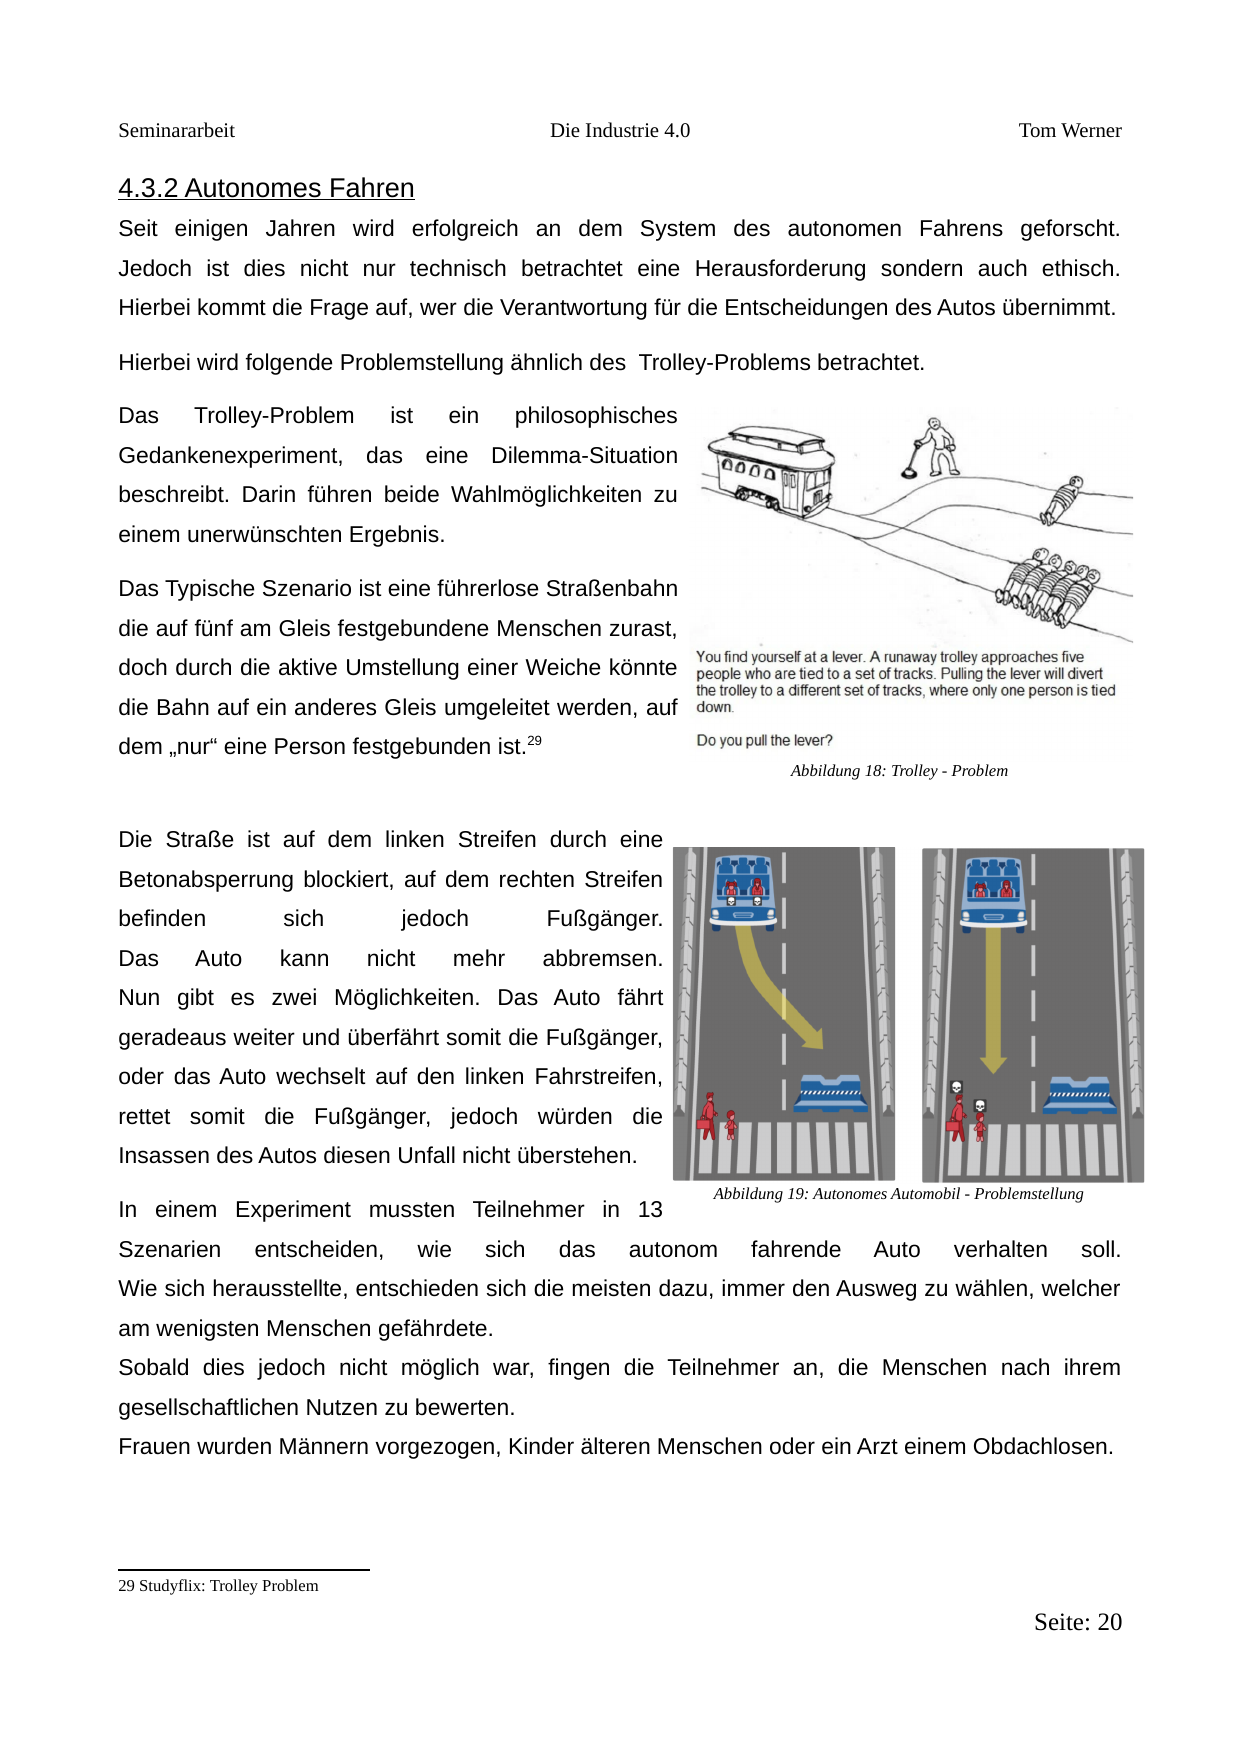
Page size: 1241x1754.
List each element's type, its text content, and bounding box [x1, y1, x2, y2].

picture [689, 407, 1134, 762]
text Abbildung 18: Trolley - Problem [678, 407, 1122, 780]
text Die Straße ist auf dem linken Streifen durch eine Betonabsperrung blockiert, auf dem rechten Streifen befinden sich jedoch Fußgänger. Das Auto kann nicht mehr abbremsen. Nun gibt es zwei Möglichkeiten. Das Auto fährt geradeaus weiter und überfährt somit die Fußgänger, oder das Auto wechselt auf den linken Fahrstreifen, rettet somit die Fußgänger, jedoch würden die Insassen des Autos diesen Unfall nicht überstehen. [118, 787, 1135, 1169]
text In einem Experiment mussten Teilnehmer in 13 Szenarien entscheiden, wie sich das autonom fahrende Auto verhalten soll. Wie sich herausstellte, entschieden sich die meisten dazu, immer den Ausweg zu wählen, welcher am wenigsten Menschen gefährdete. Sobald dies jedoch nicht möglich war, fingen die Teilnehmer an, die Menschen nach ihrem gesellschaftlichen Nutzen zu bewerten. Frauen wurden Männern vorgezogen, Kinder älteren Menschen oder ein Arzt einem Obdachlosen. [118, 1196, 1122, 1459]
text Hierbei wird folgende Problemstellung ähnlich des Trolley-Problems betrachtet. [118, 348, 1122, 375]
text Das Trolley-Problem ist ein philosophisches Gedankenexperiment, das eine Dilemma-Situation beschreibt. Darin führen beide Wahlmöglichkeiten zu einem unerwünschten Ergebnis. [118, 395, 1122, 547]
picture [672, 847, 1145, 1184]
text Das Typische Szenario ist eine führerlose Straßenbahn die auf fünf am Gleis festgebundene Menschen zurast, doch durch die aktive Umstellung einer Weiche könnte die Bahn auf ein anderes Gleis umgeleitet werden, auf dem „nur“ eine Person festgebunden ist. [118, 575, 678, 759]
subtitle 4.3.2 Autonomes Fahren [118, 172, 1122, 203]
text Seit einigen Jahren wird erfolgreich an dem System des autonomen Fahrens geforscht. Jedoch ist dies nicht nur technisch betrachtet eine Herausforderung sondern auch ethisch. Hierbei kommt die Frage auf, wer die Verantwortung für die Entscheidungen des Autos übernimmt. [118, 215, 1122, 321]
text Studyflix: Trolley Problem [118, 1576, 1122, 1595]
text Abbildung 19: Autonomes Automobil - Problemstellung [664, 847, 1135, 1203]
